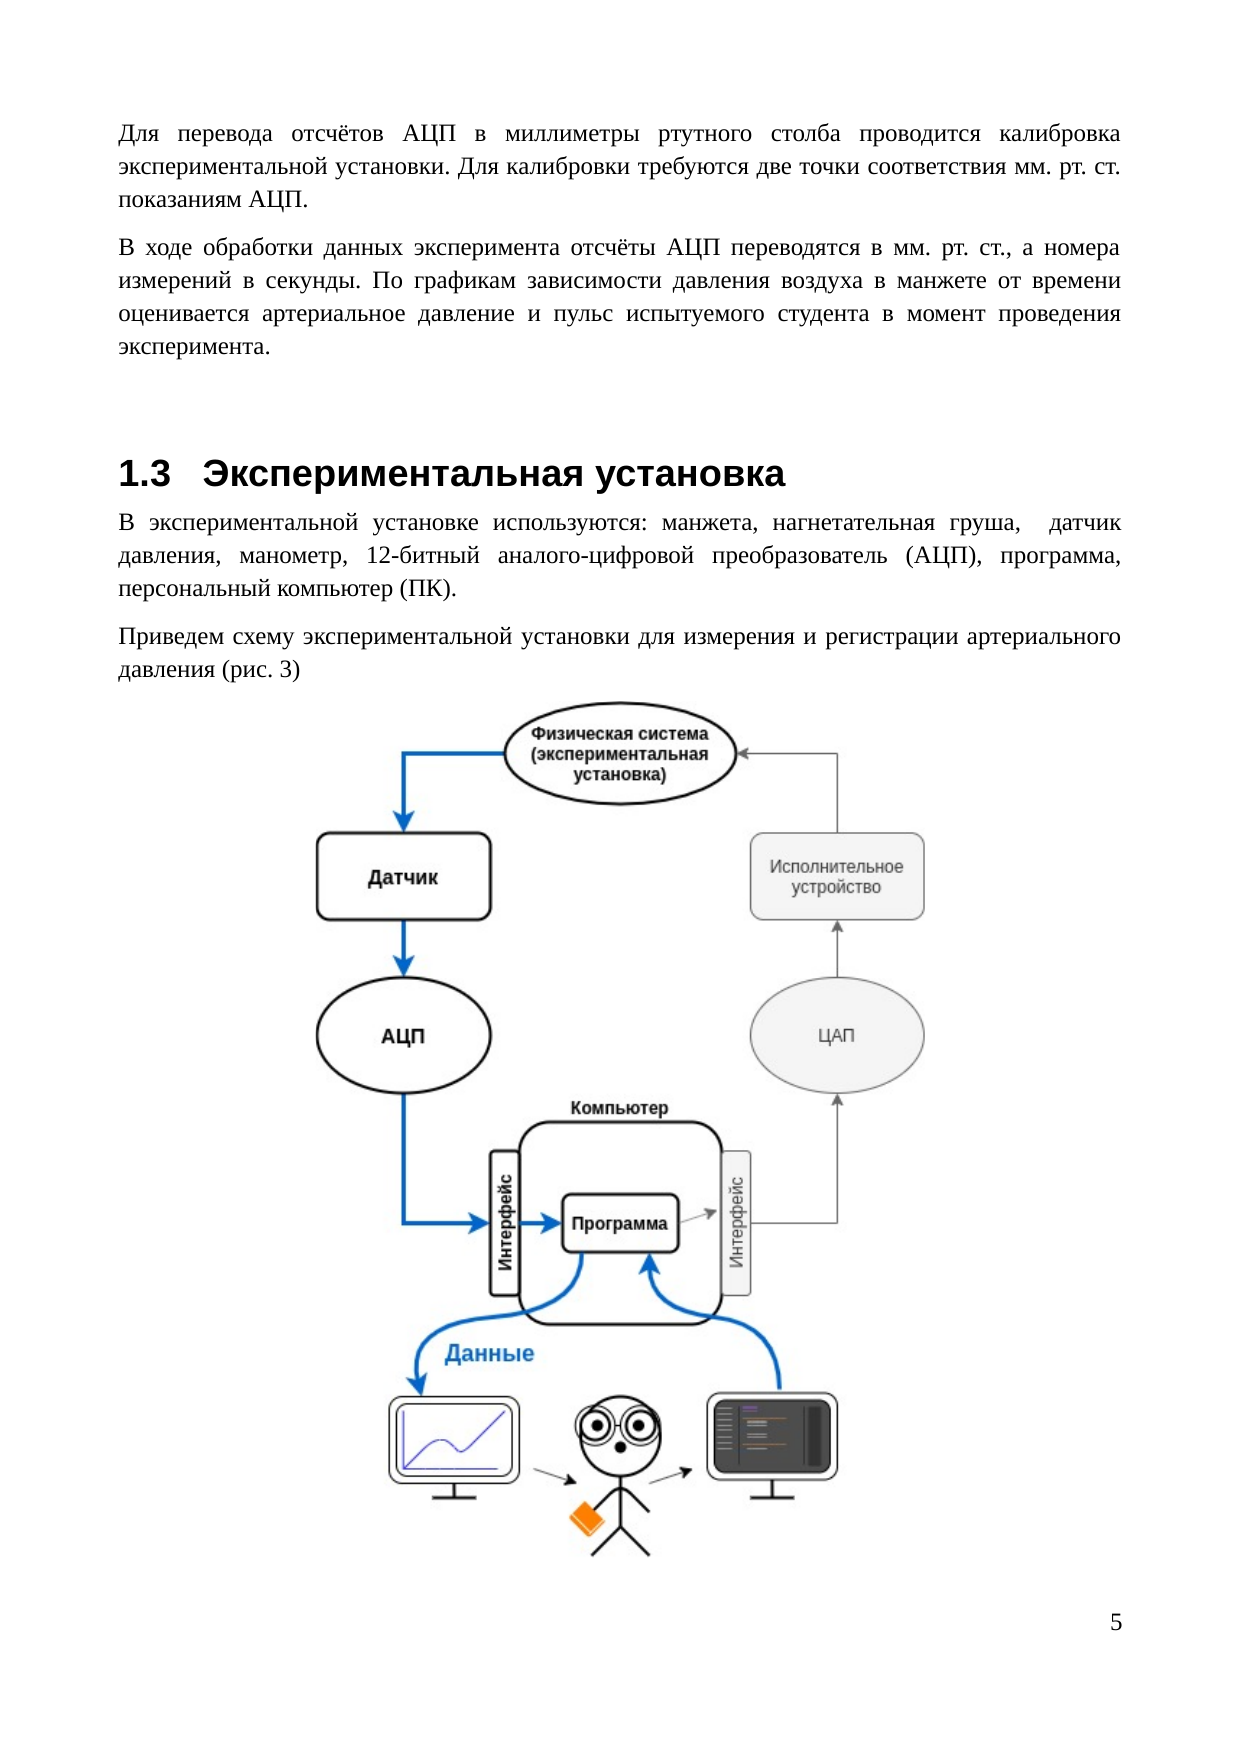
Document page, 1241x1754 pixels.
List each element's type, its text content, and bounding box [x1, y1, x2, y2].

text В экспериментальной установке используются: манжета, нагнетательная груша, датчик давления, манометр, 12-битный аналого-цифровой преобразователь (АЦП), программа, персональный компьютер (ПК). [118, 507, 1122, 602]
text Для перевода отсчётов АЦП в миллиметры ртутного столба проводится калибровка экспериментальной установки. Для калибровки требуются две точки соответствия мм. рт. ст. показаниям АЦП. [118, 118, 1122, 213]
picture [315, 701, 925, 1558]
text Приведем схему экспериментальной установки для измерения и регистрации артериального давления (рис. 3) [118, 621, 1122, 683]
subtitle 1.3 Экспериментальная установка [118, 451, 1122, 495]
text В ходе обработки данных эксперимента отсчёты АЦП переводятся в мм. рт. ст., а номера измерений в секунды. По графикам зависимости давления воздуха в манжете от времени оценивается артериальное давление и пульс испытуемого студента в момент проведения эксперимента. [118, 232, 1122, 359]
